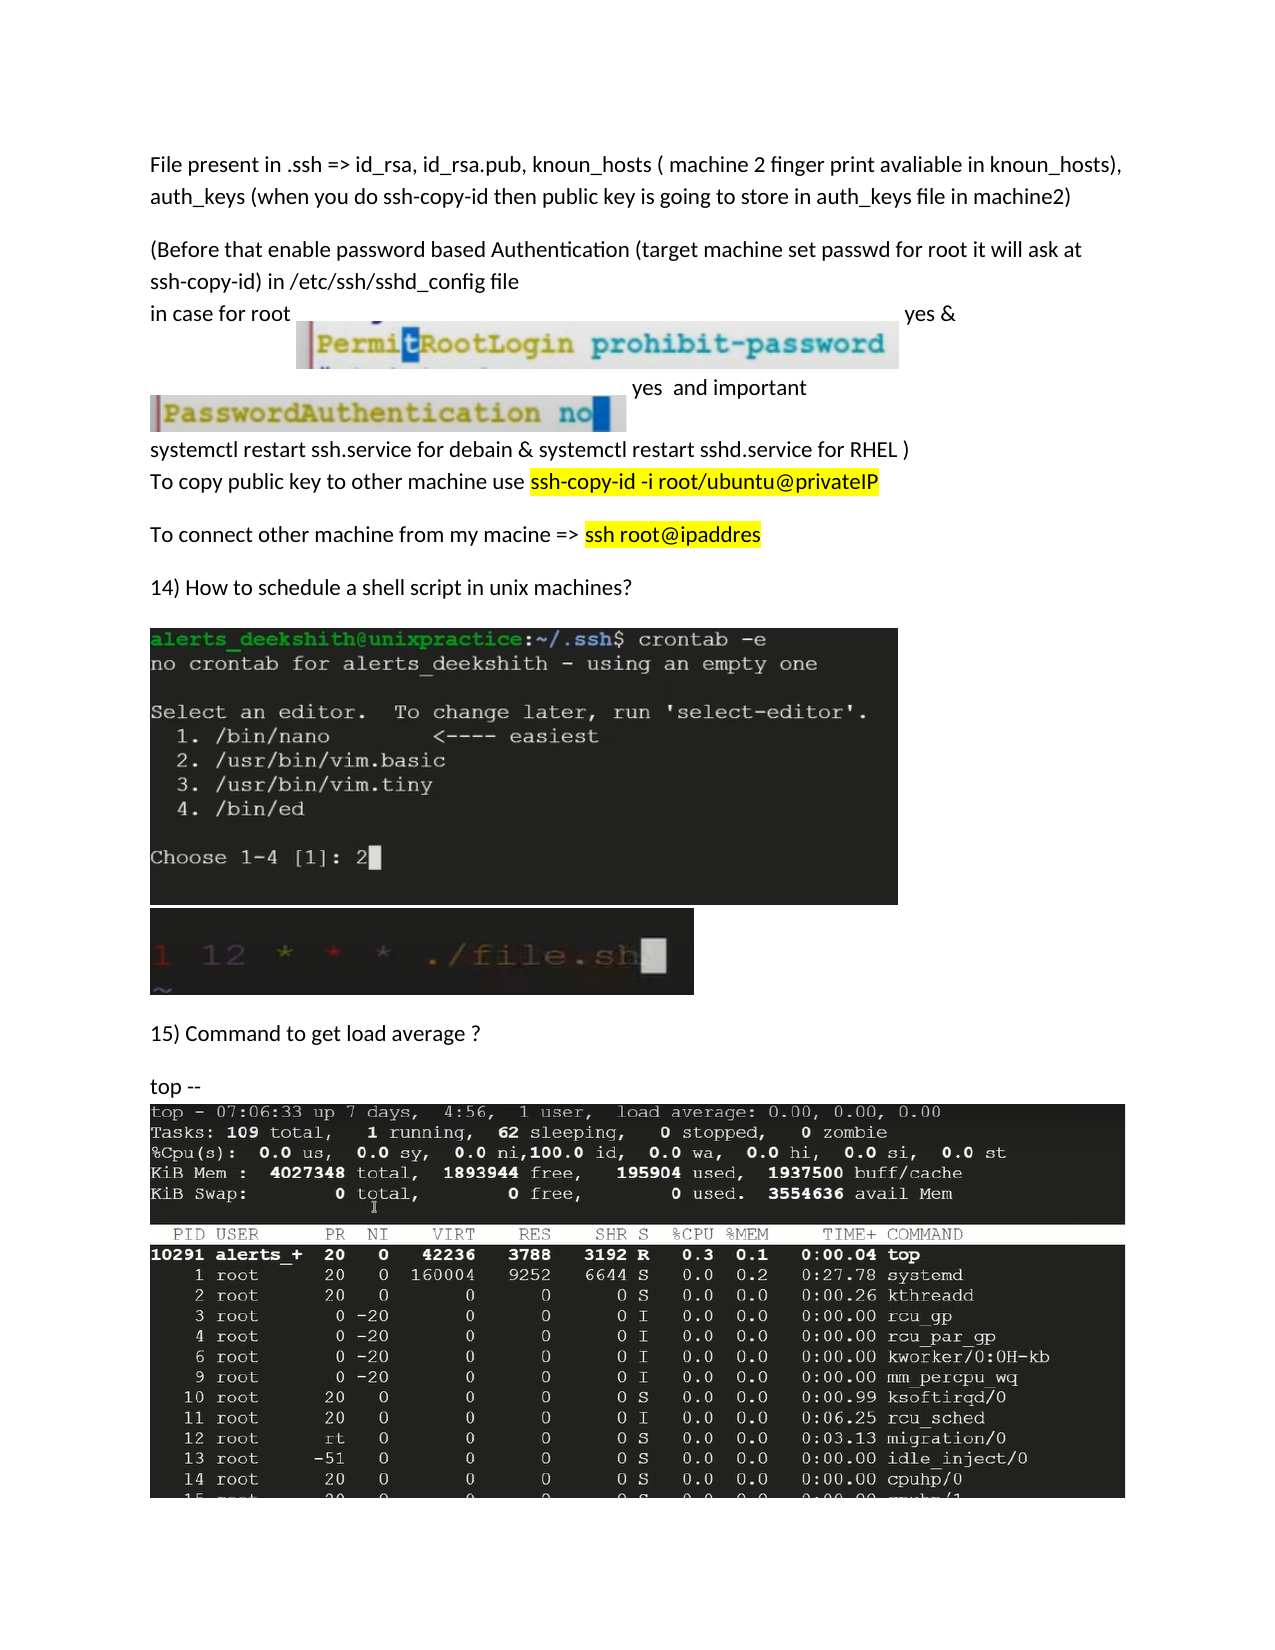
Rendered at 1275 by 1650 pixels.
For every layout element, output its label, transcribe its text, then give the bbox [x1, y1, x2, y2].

text in case for root yes & yes and important [150, 299, 1125, 431]
text To copy public key to other machine use ssh-copy-id -i root/ubuntu@privateIP [150, 467, 1125, 496]
text top -- [150, 1072, 1125, 1104]
text (Before that enable password based Authentication (target machine set passwd for root it will ask at ssh-copy-id) in /etc/ssh/sshd_config file [150, 235, 1125, 295]
text systemctl restart ssh.service for debain & systemctl restart sshd.service for RHEL ) [150, 435, 1125, 463]
text File present in .ssh => id_rsa, id_rsa.pub, knoun_hosts ( machine 2 finger print avaliable in knoun_hosts), auth_keys (when you do ssh-copy-id then public key is going to store in auth_keys file in machine2) [150, 150, 1125, 210]
text 14) How to schedule a shell script in unix machines? [150, 573, 1125, 994]
text To connect other machine from my macine => ssh root@ipaddres [150, 521, 1125, 548]
text 15) Command to get load average ? [150, 1019, 1125, 1047]
